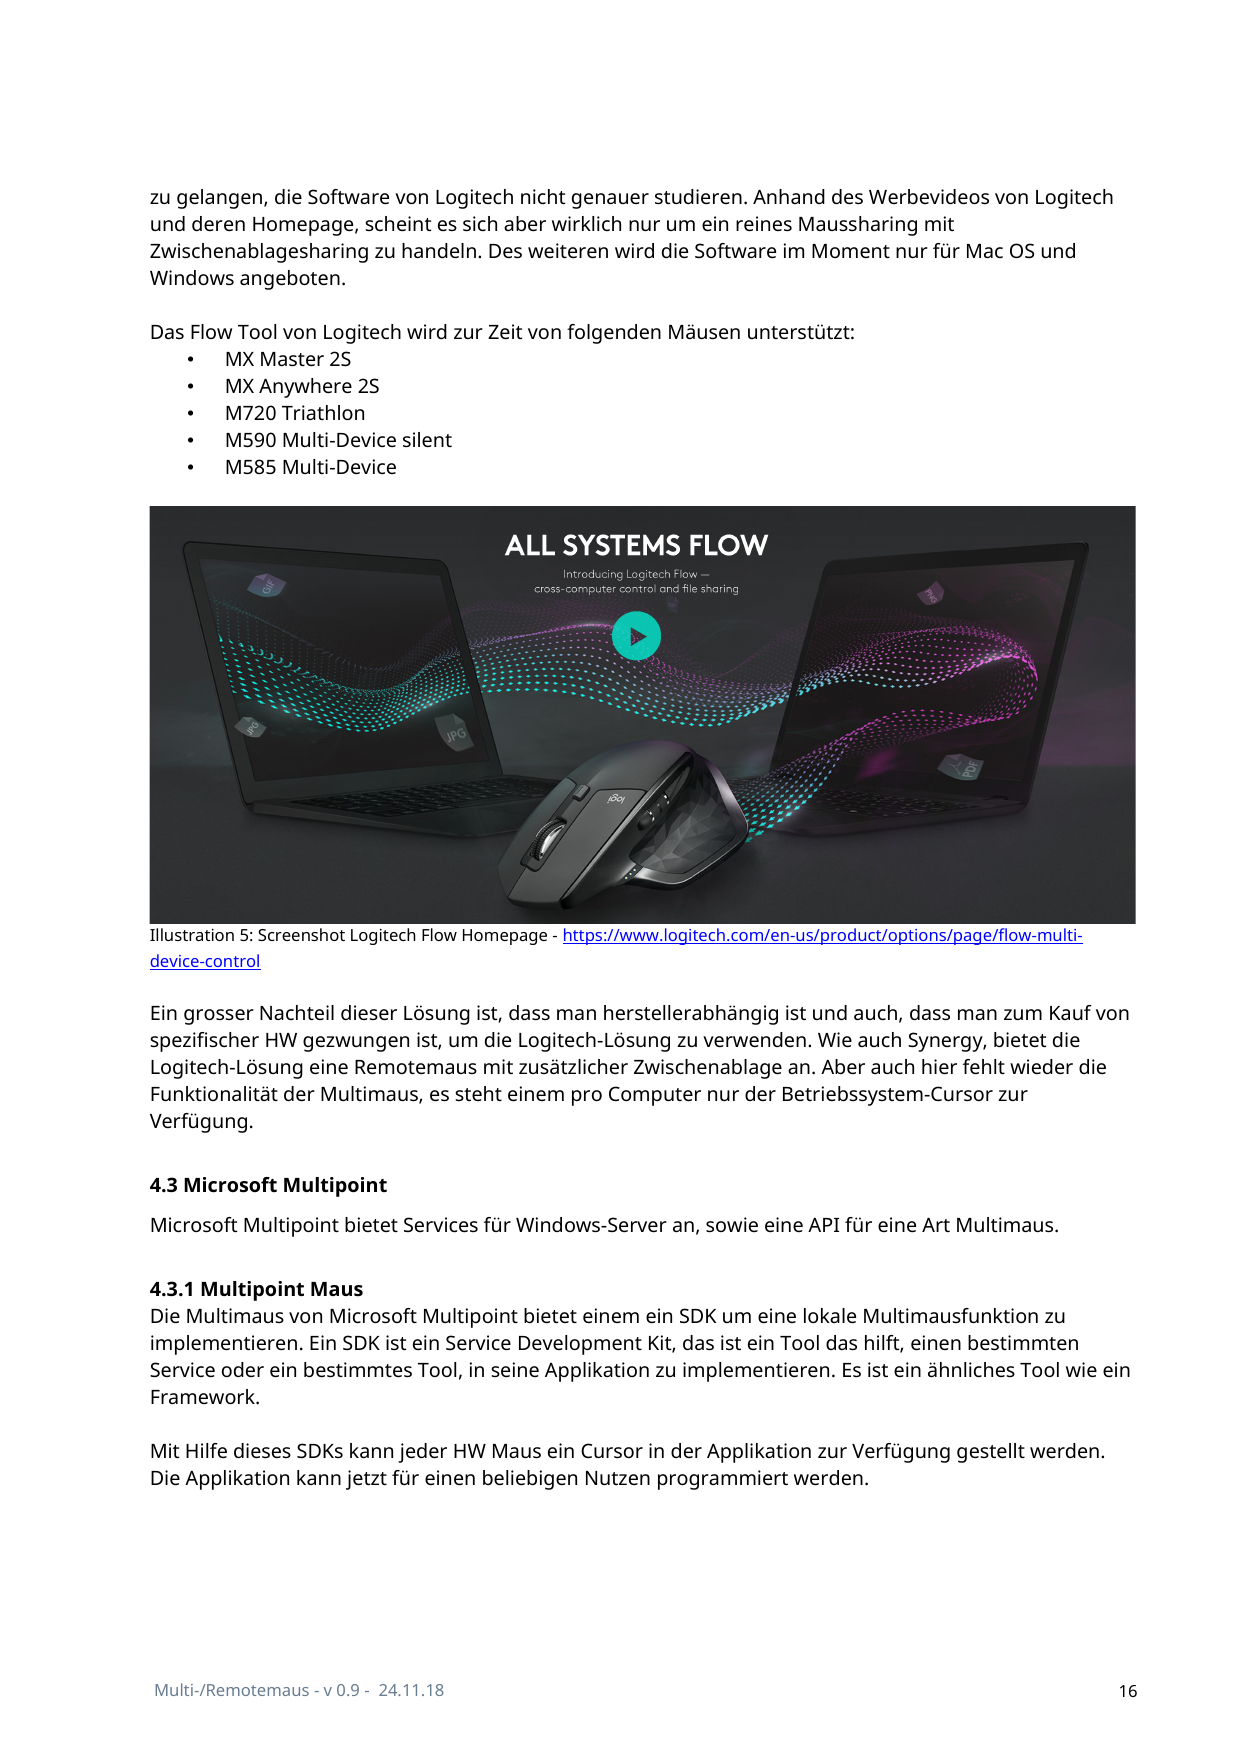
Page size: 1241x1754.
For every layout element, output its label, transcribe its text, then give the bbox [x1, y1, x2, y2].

text Das Flow Tool von Logitech wird zur Zeit von folgenden Mäusen unterstützt: [149, 318, 1136, 345]
list M585 Multi-Device [187, 453, 1136, 480]
list M720 Triathlon [187, 399, 1136, 426]
picture [149, 506, 1136, 924]
subtitle Microsoft Multipoint [149, 1172, 1136, 1198]
list MX Anywhere 2S [187, 372, 1136, 399]
text Mit Hilfe dieses SDKs kann jeder HW Maus ein Cursor in der Applikation zur Verfügung gestellt werden. [149, 1437, 1136, 1464]
text Die Applikation kann jetzt für einen beliebigen Nutzen programmiert werden. [149, 1464, 1136, 1491]
text zu gelangen, die Software von Logitech nicht genauer studieren. Anhand des Werbevideos von Logitech und deren Homepage, scheint es sich aber wirklich nur um ein reines Maussharing mit Zwischenablagesharing zu handeln. Des weiteren wird die Software im Moment nur für Mac OS und Windows angeboten. [149, 183, 1136, 291]
text Die Multimaus von Microsoft Multipoint bietet einem ein SDK um eine lokale Multimausfunktion zu implementieren. Ein SDK ist ein Service Development Kit, das ist ein Tool das hilft, einen bestimmten Service oder ein bestimmtes Tool, in seine Applikation zu implementieren. Es ist ein ähnliches Tool wie ein Framework. [149, 1302, 1136, 1410]
text Microsoft Multipoint bietet Services für Windows-Server an, sowie eine API für eine Art Multimaus. [149, 1211, 1136, 1238]
text Illustration 5: Screenshot Logitech Flow Homepage - https://www.logitech.com/en-us/product/options/page/flow-multi-device-control [149, 924, 1136, 972]
list MX Master 2S [187, 345, 1136, 372]
text Ein grosser Nachteil dieser Lösung ist, dass man herstellerabhängig ist und auch, dass man zum Kauf von spezifischer HW gezwungen ist, um die Logitech-Lösung zu verwenden. Wie auch Synergy, bietet die Logitech-Lösung eine Remotemaus mit zusätzlicher Zwischenablage an. Aber auch hier fehlt wieder die Funktionalität der Multimaus, es steht einem pro Computer nur der Betriebssystem-Cursor zur Verfügung. [149, 999, 1136, 1134]
subtitle Multipoint Maus [149, 1276, 1136, 1302]
list M590 Multi-Device silent [187, 426, 1136, 453]
